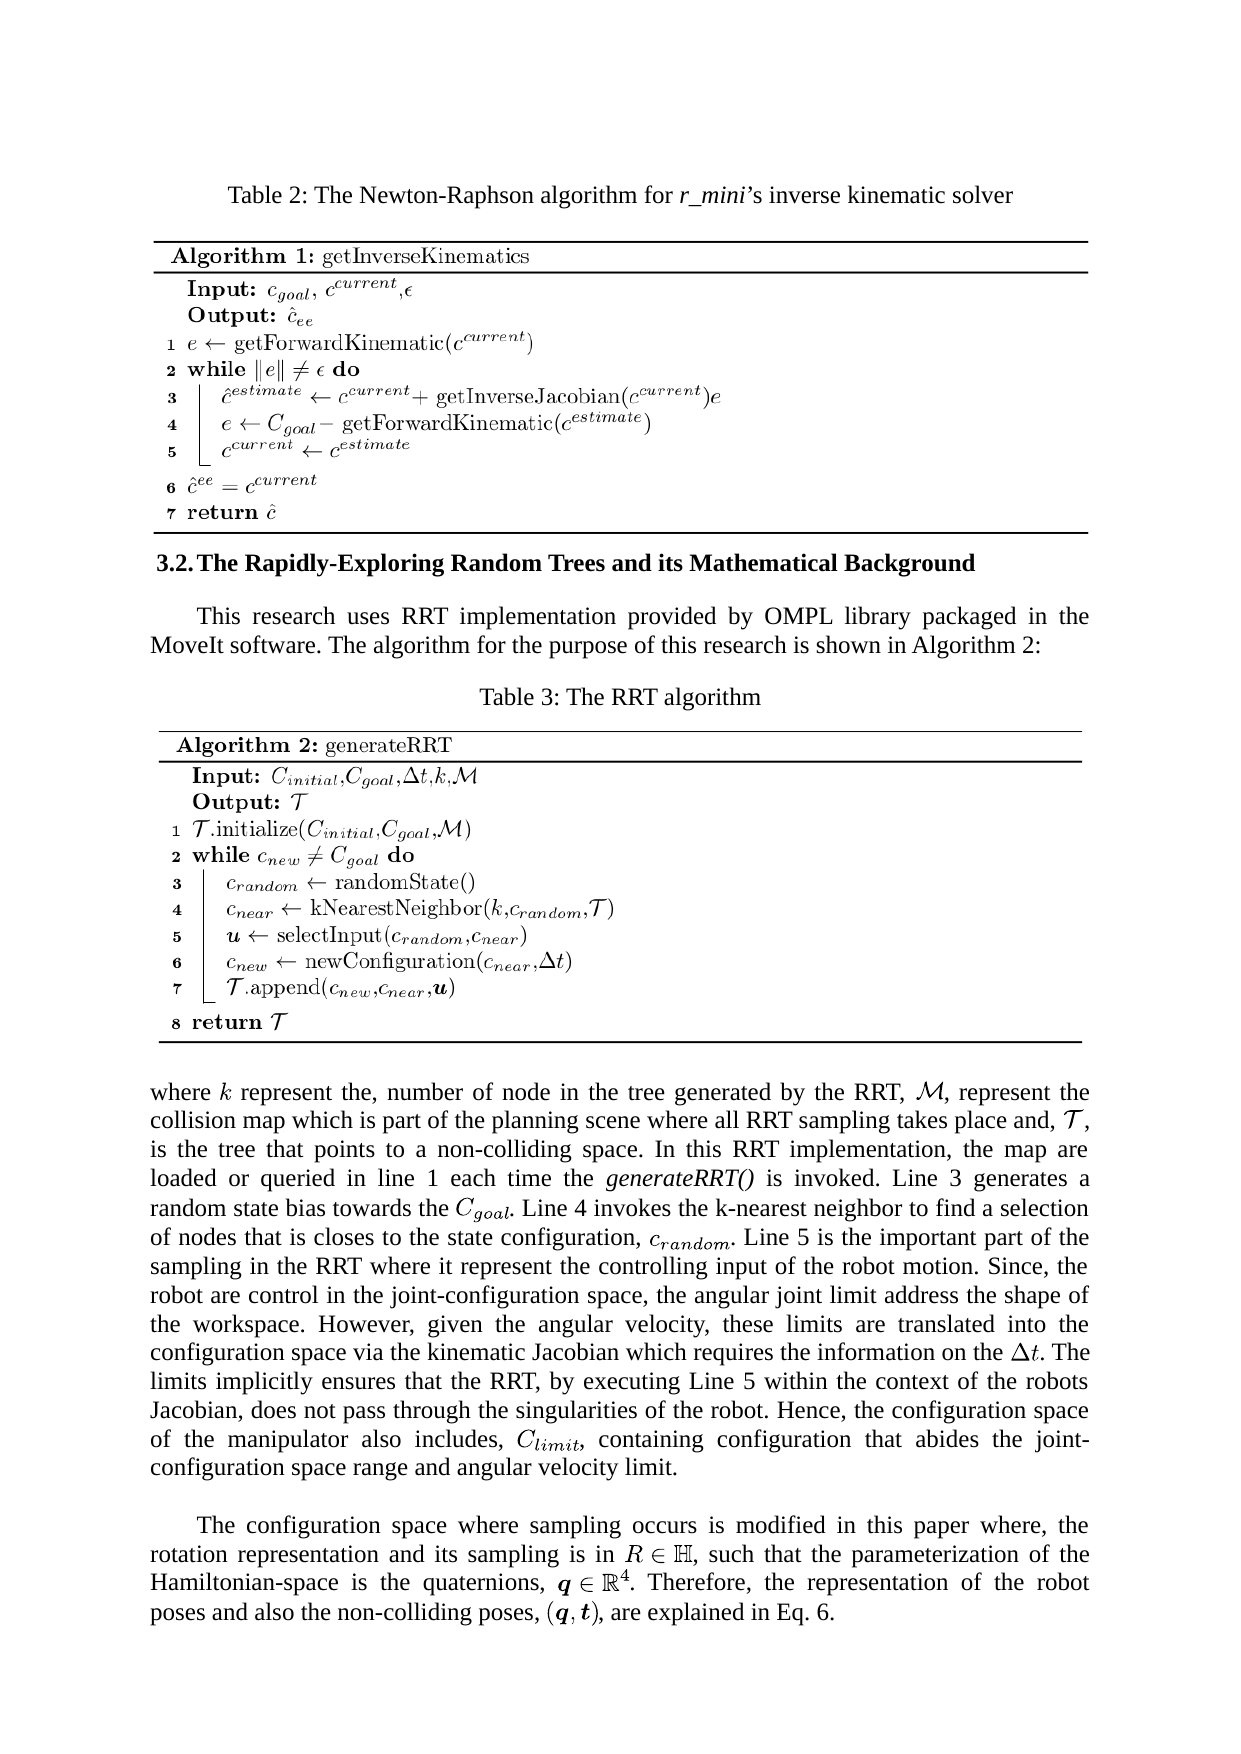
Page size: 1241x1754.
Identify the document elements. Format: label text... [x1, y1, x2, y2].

text Table 2: The Newton-Raphson algorithm for r_mini’s inverse kinematic solver [150, 180, 1090, 209]
text This research uses RRT implementation provided by OMPL library packaged in the MoveIt software. The algorithm for the purpose of this research is shown in Algorithm 2: [150, 601, 1090, 658]
picture [150, 237, 1091, 537]
list The Rapidly-Exploring Random Trees and its Mathematical Background [150, 548, 1090, 577]
text The configuration space where sampling occurs is modified in this paper where, the rotation representation and its sampling is in , such that the parameterization of the Hamiltonian-space is the quaternions, . Therefore, the representation of the robot poses and also the non-colliding poses, , are explained in Eq. 6. [150, 1510, 1090, 1626]
text where represent the, number of node in the tree generated by the RRT, , represent the collision map which is part of the planning scene where all RRT sampling takes place and, , is the tree that points to a non-colliding space. In this RRT implementation, the map are loaded or queried in line 1 each time the generateRRT() is invoked. Line 3 generates a random state bias towards the . Line 4 invokes the k-nearest neighbor to find a selection of nodes that is closes to the state configuration, . Line 5 is the important part of the sampling in the RRT where it represent the controlling input of the robot motion. Since, the robot are control in the joint-configuration space, the angular joint limit address the shape of the workspace. However, given the angular velocity, these limits are translated into the configuration space via the kinematic Jacobian which requires the information on the . The limits implicitly ensures that the RRT, by executing Line 5 within the context of the robots Jacobian, does not pass through the singularities of the robot. Hence, the configuration space of the manipulator also includes, , containing configuration that abides the joint-configuration space range and angular velocity limit. [150, 1077, 1090, 1481]
text Table 3: The RRT algorithm [150, 682, 1090, 711]
picture [150, 723, 1091, 1048]
